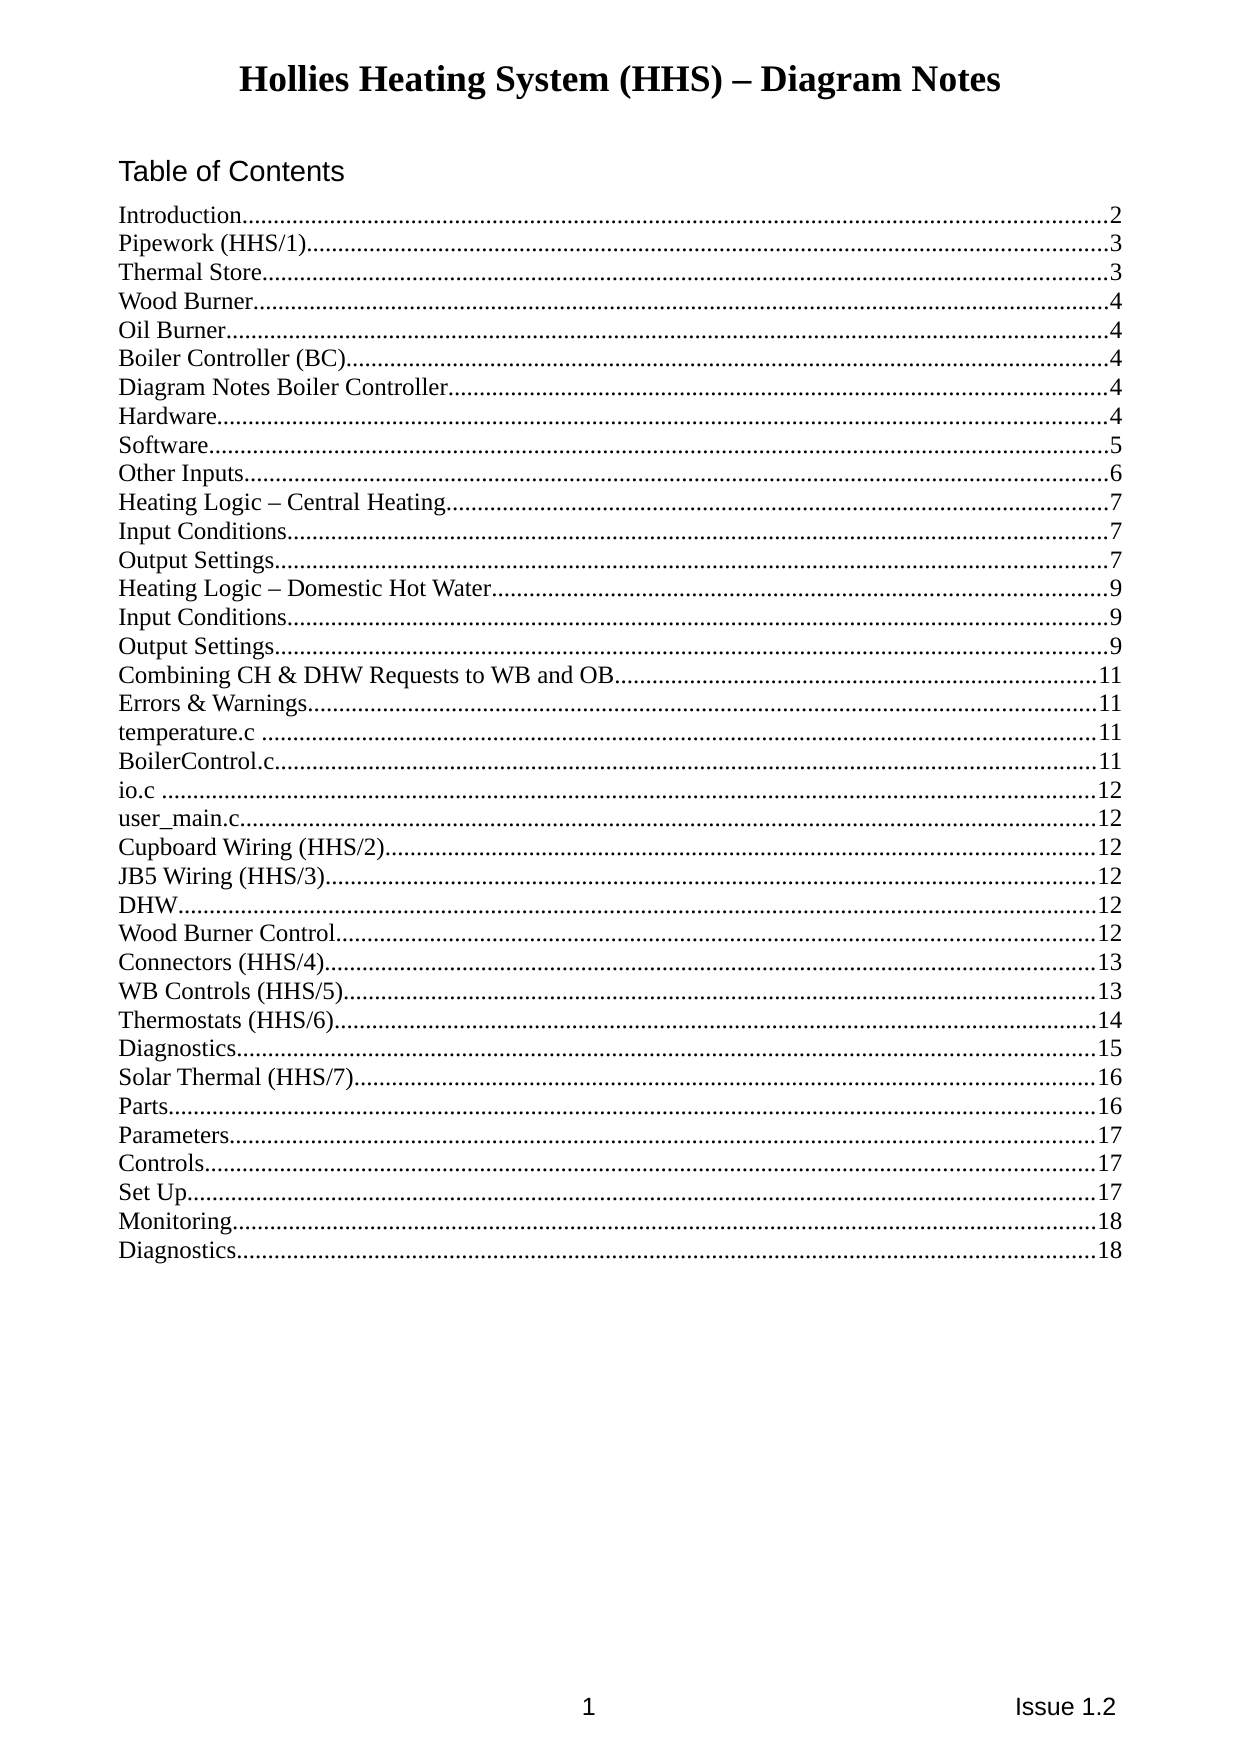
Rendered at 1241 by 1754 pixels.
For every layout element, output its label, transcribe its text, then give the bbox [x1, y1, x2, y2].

text Oil Burner 4 [118, 315, 1122, 343]
text Output Settings 9 [118, 631, 1122, 660]
text Wood Burner Control 12 [118, 918, 1122, 947]
text Pipework (HHS/1) 3 [118, 228, 1122, 257]
text Solar Thermal (HHS/7) 16 [118, 1062, 1122, 1091]
text user_main.c 12 [118, 803, 1122, 832]
text Diagnostics 15 [118, 1033, 1122, 1062]
text DHW 12 [118, 890, 1122, 918]
text io.c 12 [118, 775, 1122, 803]
text Diagnostics 18 [118, 1235, 1122, 1263]
text Thermal Store 3 [118, 257, 1122, 286]
text Monitoring 18 [118, 1206, 1122, 1235]
text Introduction 2 [118, 200, 1122, 228]
text Errors & Warnings 11 [118, 688, 1122, 717]
text Heating Logic – Domestic Hot Water 9 [118, 573, 1122, 602]
text Set Up 17 [118, 1177, 1122, 1206]
text Parameters 17 [118, 1120, 1122, 1148]
text Combining CH & DHW Requests to WB and OB 11 [118, 660, 1122, 688]
text Diagram Notes Boiler Controller 4 [118, 372, 1122, 401]
subtitle Table of Contents [118, 154, 1122, 187]
text JB5 Wiring (HHS/3) 12 [118, 861, 1122, 890]
text Boiler Controller (BC) 4 [118, 343, 1122, 372]
text Software 5 [118, 430, 1122, 458]
text BoilerControl.c 11 [118, 746, 1122, 775]
text Thermostats (HHS/6) 14 [118, 1005, 1122, 1033]
text Cupboard Wiring (HHS/2) 12 [118, 832, 1122, 861]
text Controls 17 [118, 1148, 1122, 1177]
text WB Controls (HHS/5) 13 [118, 976, 1122, 1005]
text Connectors (HHS/4) 13 [118, 947, 1122, 976]
text Hardware 4 [118, 401, 1122, 430]
text Parts 16 [118, 1091, 1122, 1120]
text Output Settings 7 [118, 545, 1122, 573]
text Other Inputs 6 [118, 458, 1122, 487]
text temperature.c 11 [118, 717, 1122, 746]
text Input Conditions 7 [118, 516, 1122, 545]
text Heating Logic – Central Heating 7 [118, 487, 1122, 516]
text Input Conditions 9 [118, 602, 1122, 631]
text Wood Burner 4 [118, 286, 1122, 315]
